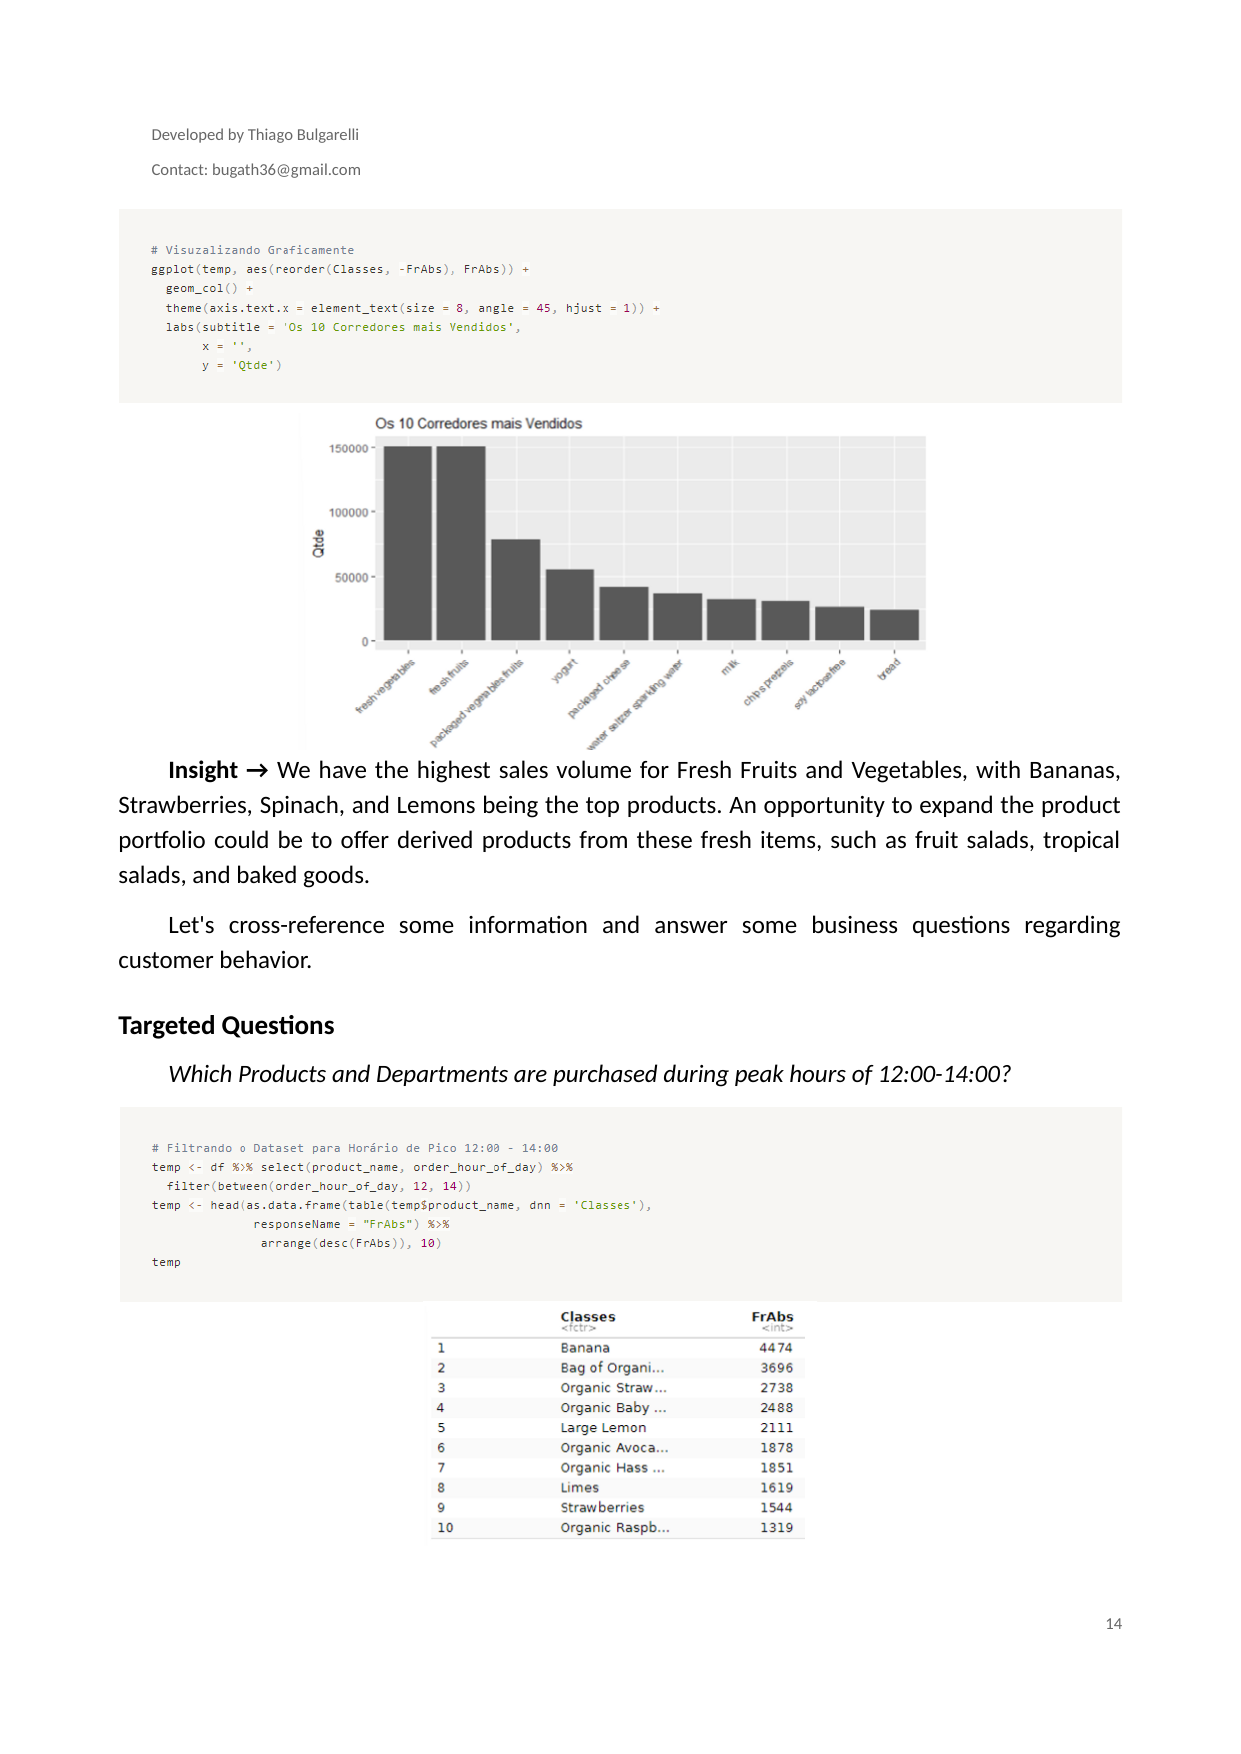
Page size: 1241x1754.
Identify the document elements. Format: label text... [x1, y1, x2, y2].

picture [118, 209, 1123, 403]
text Insight → We have the highest sales volume for Fresh Fruits and Vegetables, with Bananas, Strawberries, Spinach, and Lemons being the top products. An opportunity to expand the product portfolio could be to offer derived products from these fresh items, such as fruit salads, tropical salads, and baked goods. [118, 754, 1122, 890]
subtitle Targeted Questions [118, 1008, 1122, 1041]
picture [297, 413, 943, 750]
picture [118, 1107, 1123, 1546]
text Which Products and Departments are purchased during peak hours of 12:00-14:00? [118, 1058, 1122, 1089]
text Let's cross-reference some information and answer some business questions regarding customer behavior. [118, 909, 1122, 974]
